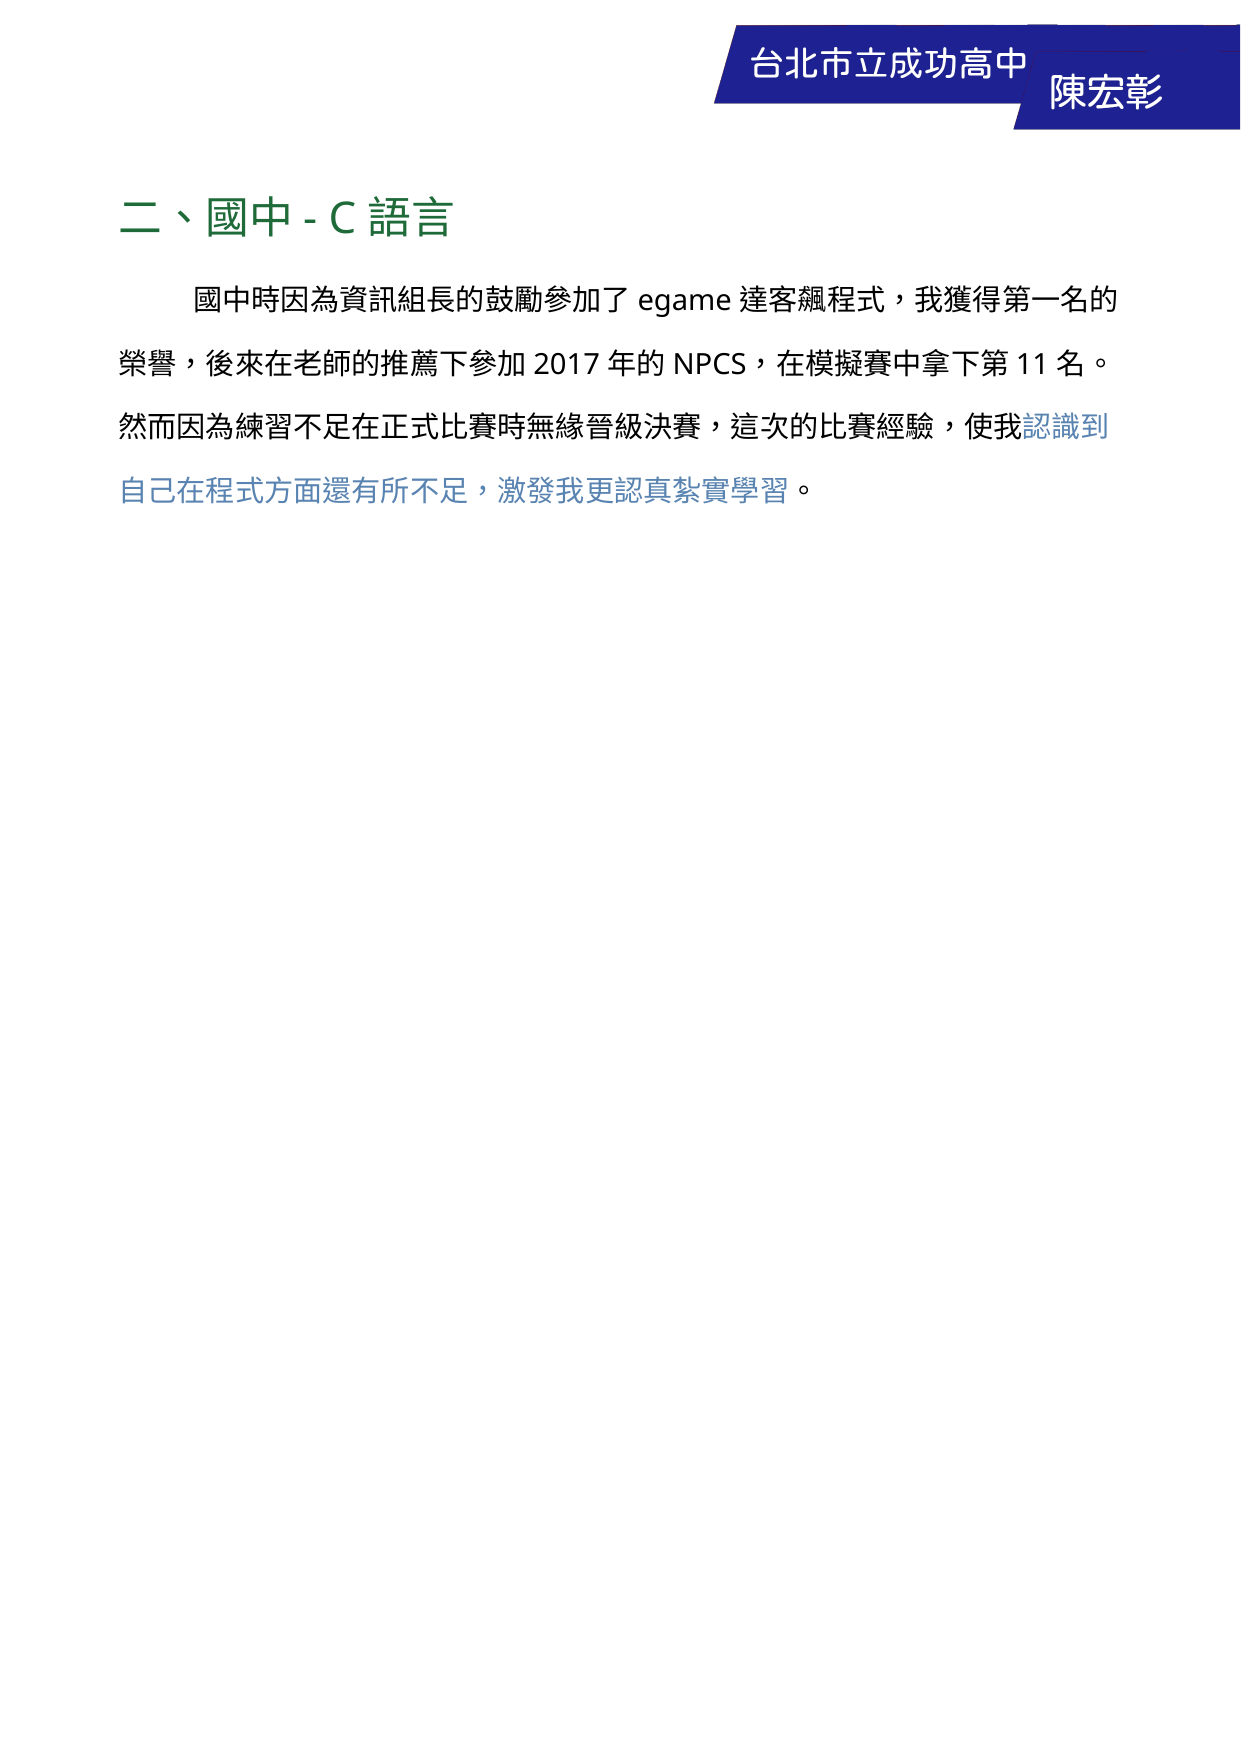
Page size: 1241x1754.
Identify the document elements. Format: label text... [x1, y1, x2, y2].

picture [0, 2, 1241, 154]
subtitle 二、國中 - C 語言 [118, 182, 1122, 247]
text 國中時因為資訊組長的鼓勵參加了 egame 達客飆程式，我獲得第一名的榮譽，後來在老師的推薦下參加 2017 年的 NPCS，在模擬賽中拿下第 11 名。然而因為練習不足在正式比賽時無緣晉級決賽，這次的比賽經驗，使我認識到自己在程式方面還有所不足，激發我更認真紮實學習。 [118, 277, 1122, 509]
